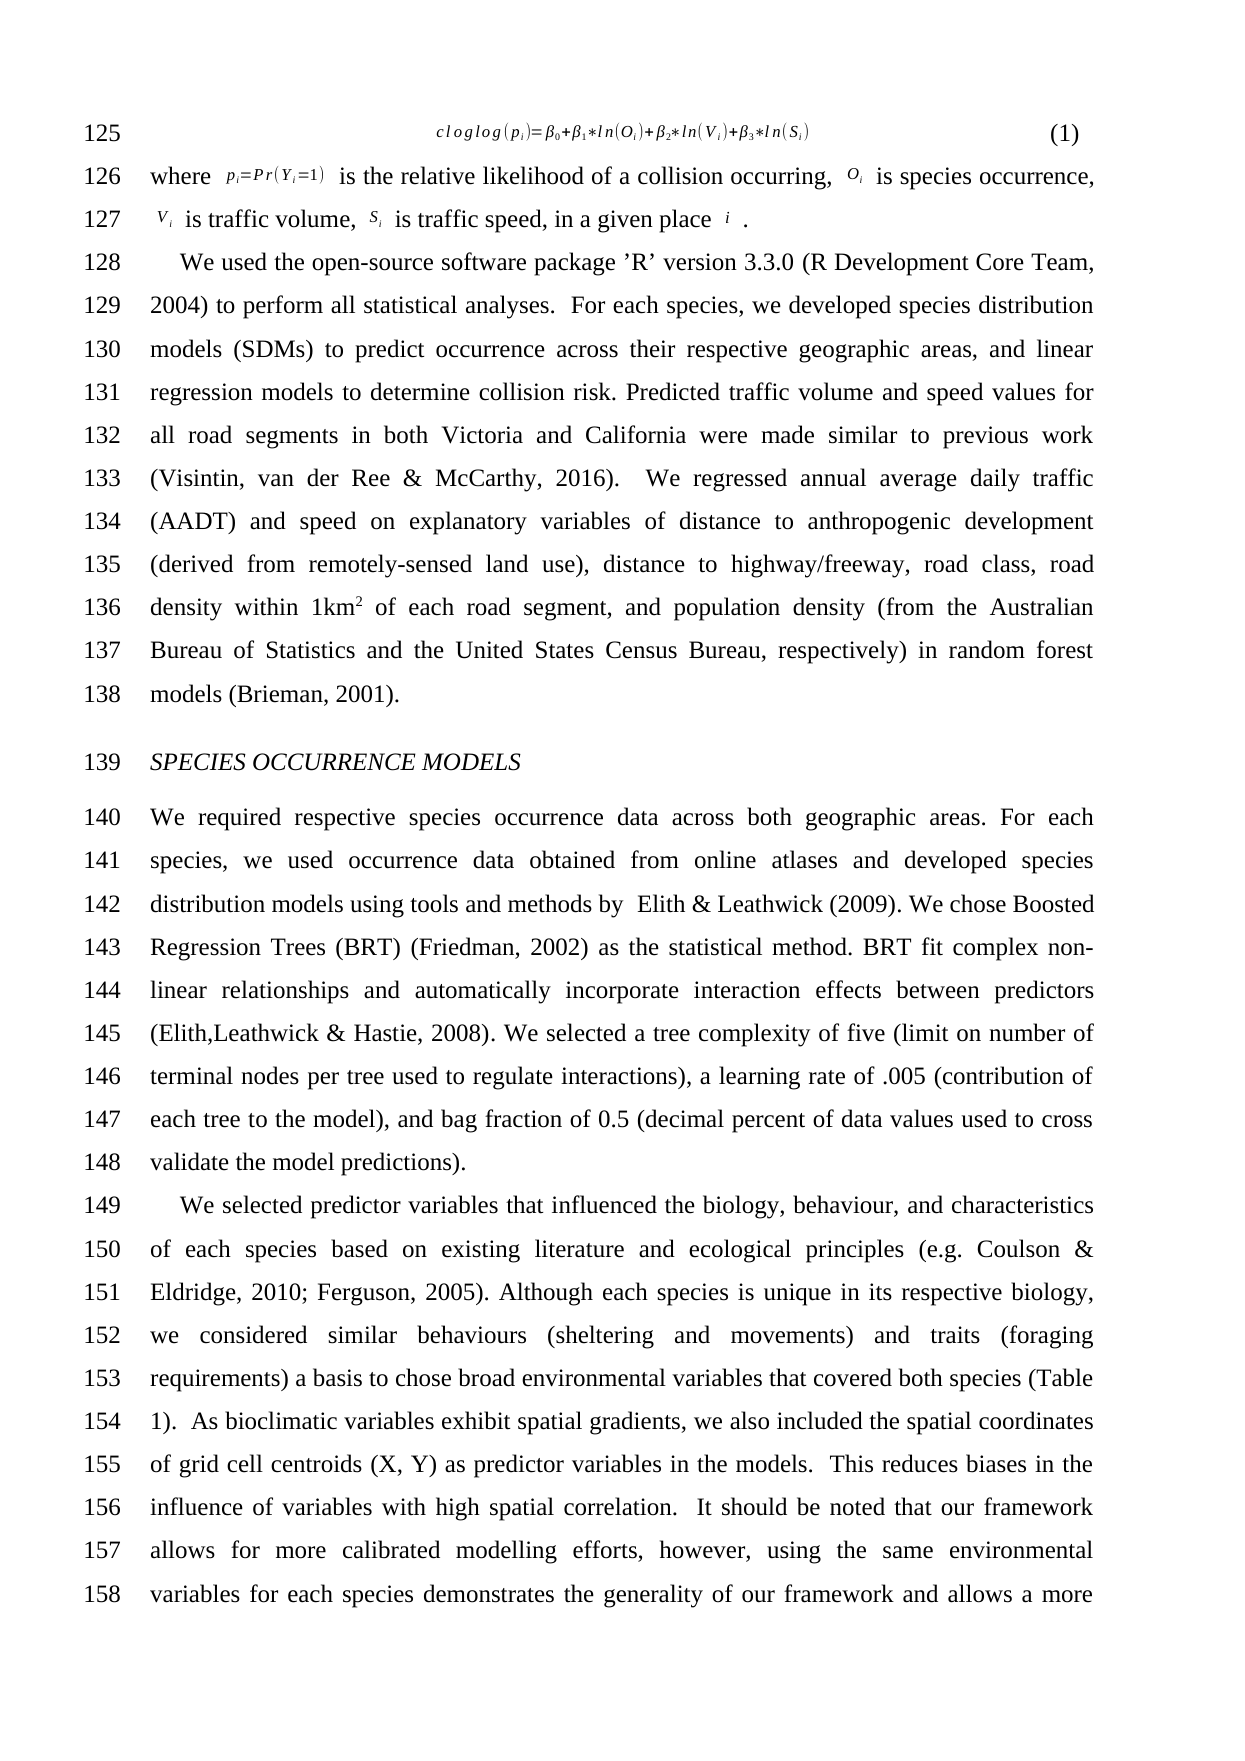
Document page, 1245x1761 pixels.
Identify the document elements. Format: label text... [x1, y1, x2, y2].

text (1) [150, 118, 1095, 147]
text We selected predictor variables that influenced the biology, behaviour, and characteristics of each species based on existing literature and ecological principles (e.g. Coulson & Eldridge, 2010; Ferguson, 2005). Although each species is unique in its respective biology, we considered similar behaviours (sheltering and movements) and traits (foraging requirements) a basis to chose broad environmental variables that covered both species (Table 1). As bioclimatic variables exhibit spatial gradients, we also included the spatial coordinates of grid cell centroids (X, Y) as predictor variables in the models. This reduces biases in the influence of variables with high spatial correlation. It should be noted that our framework allows for more calibrated modelling efforts, however, using the same environmental variables for each species demonstrates the generality of our framework and allows a more [150, 1191, 1095, 1607]
text We used the open-source software package ’R’ version 3.3.0 (R Development Core Team, 2004) to perform all statistical analyses. For each species, we developed species distribution models (SDMs) to predict occurrence across their respective geographic areas, and linear regression models to determine collision risk. Predicted traffic volume and speed values for all road segments in both Victoria and California were made similar to previous work (Visintin, van der Ree & McCarthy, 2016). We regressed annual average daily traffic (AADT) and speed on explanatory variables of distance to anthropogenic development (derived from remotely-sensed land use), distance to highway/freeway, road class, road density within 1km2 of each road segment, and population density (from the Australian Bureau of Statistics and the United States Census Bureau, respectively) in random forest models (Brieman, 2001). [150, 247, 1095, 707]
text where is the relative likelihood of a collision occurring, is species occurrence, is traffic volume, is traffic speed, in a given place . [150, 161, 1095, 233]
text We required respective species occurrence data across both geographic areas. For each species, we used occurrence data obtained from online atlases and developed species distribution models using tools and methods by Elith & Leathwick (2009). We chose Boosted Regression Trees (BRT) (Friedman, 2002) as the statistical method. BRT fit complex non-linear relationships and automatically incorporate interaction effects between predictors (Elith,Leathwick & Hastie, 2008). We selected a tree complexity of five (limit on number of terminal nodes per tree used to regulate interactions), a learning rate of .005 (contribution of each tree to the model), and bag fraction of 0.5 (decimal percent of data values used to cross validate the model predictions). [150, 802, 1095, 1176]
subtitle SPECIES OCCURRENCE MODELS [150, 747, 1095, 776]
